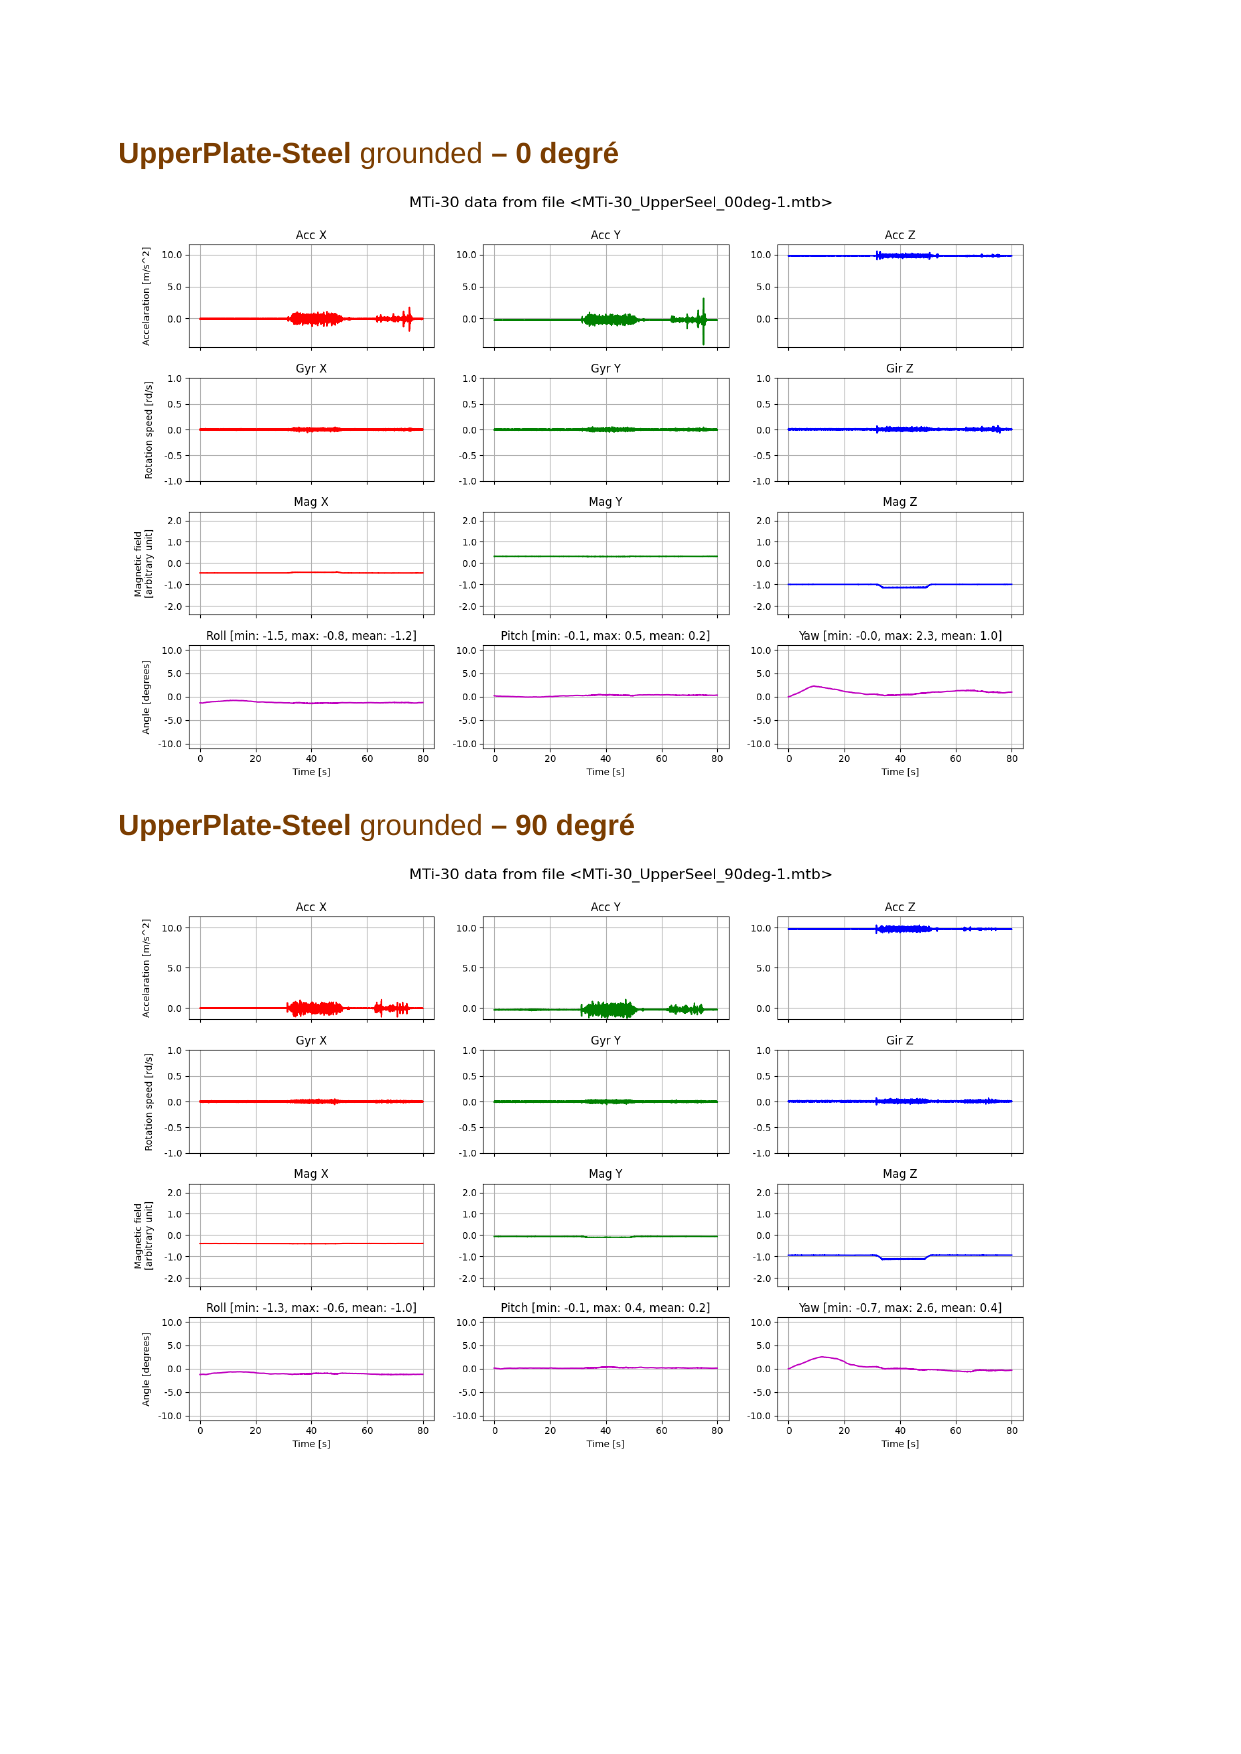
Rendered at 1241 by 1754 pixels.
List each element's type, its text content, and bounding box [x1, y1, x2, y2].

picture [118, 856, 1123, 1459]
picture [118, 184, 1123, 787]
subtitle UpperPlate-Steel grounded – 0 degré [118, 136, 1122, 169]
subtitle UpperPlate-Steel grounded – 90 degré [118, 808, 1122, 842]
